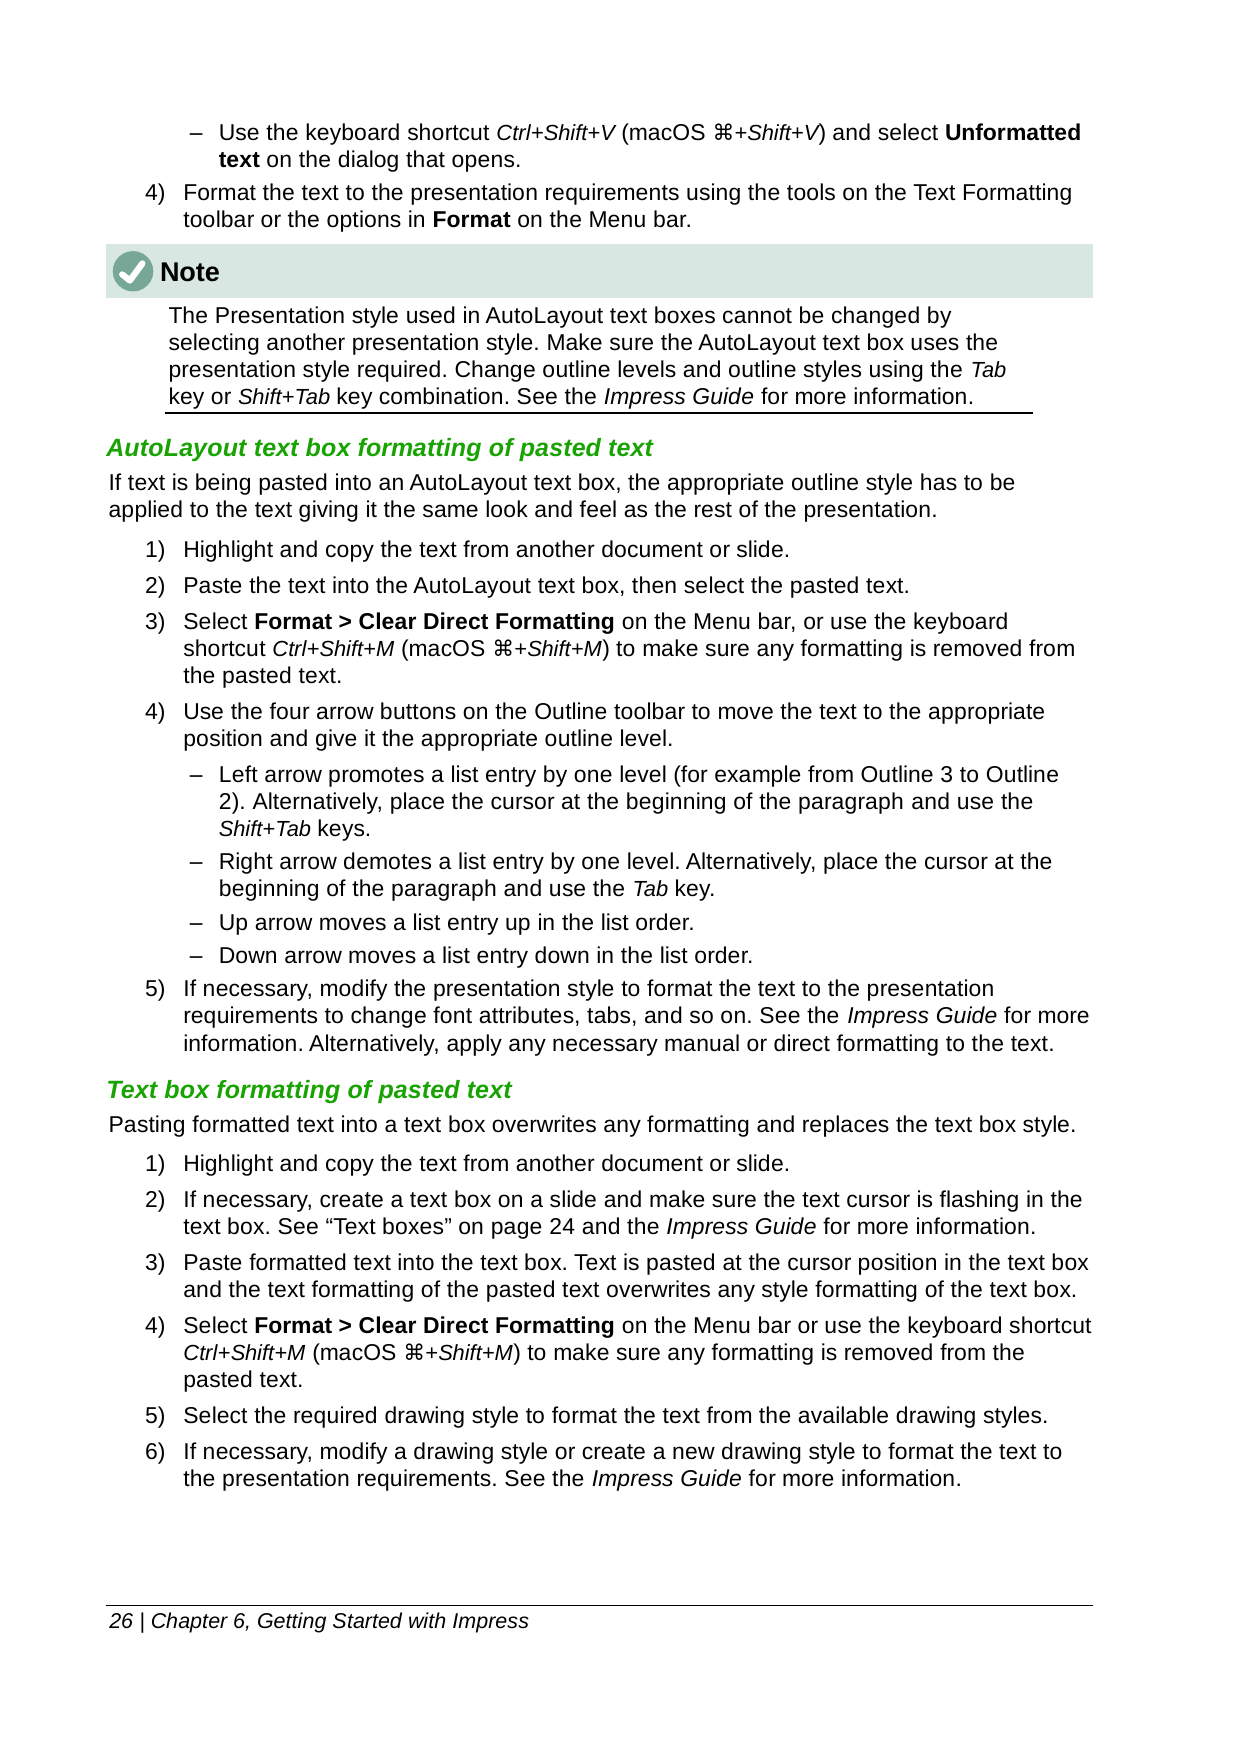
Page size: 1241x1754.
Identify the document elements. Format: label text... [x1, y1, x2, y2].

list Left arrow promotes a list entry by one level (for example from Outline 3 to Outline 2). Alternatively, place the cursor at the beginning of the paragraph and use the Shift+Tab keys. [189, 760, 1093, 841]
text Pasting formatted text into a text box overwrites any formatting and replaces the text box style. [108, 1110, 1093, 1137]
text The Presentation style used in AutoLayout text boxes cannot be changed by selecting another presentation style. Make sure the AutoLayout text box uses the presentation style required. Change outline levels and outline styles using the Tab key or Shift+Tab key combination. See the Impress Guide for more information. [165, 298, 1033, 412]
list If necessary, modify a drawing style or create a new drawing style to format the text to the presentation requirements. See the Impress Guide for more information. [165, 1438, 1093, 1492]
list If necessary, modify the presentation style to format the text to the presentation requirements to change font attributes, tabs, and so on. See the Impress Guide for more information. Alternatively, apply any necessary manual or direct formatting to the text. [165, 975, 1093, 1056]
subtitle Note [106, 244, 1093, 298]
list Up arrow moves a list entry up in the list order. [189, 908, 1093, 935]
list Use the four arrow buttons on the Outline toolbar to move the text to the appropriate position and give it the appropriate outline level. [165, 697, 1093, 751]
list Right arrow demotes a list entry by one level. Alternatively, place the cursor at the beginning of the paragraph and use the Tab key. [189, 848, 1093, 902]
list Down arrow moves a list entry down in the list order. [189, 941, 1093, 968]
list Select the required drawing style to format the text from the available drawing styles. [165, 1402, 1093, 1429]
list Select Format > Clear Direct Formatting on the Menu bar or use the keyboard shortcut Ctrl+Shift+M (macOS ⌘+Shift+M) to make sure any formatting is removed from the pasted text. [165, 1312, 1093, 1393]
list Highlight and copy the text from another document or slide. [165, 1149, 1093, 1177]
list Highlight and copy the text from another document or slide. [165, 535, 1093, 562]
list Paste formatted text into the text box. Text is pasted at the cursor position in the text box and the text formatting of the pasted text overwrites any style formatting of the text box. [165, 1248, 1093, 1303]
list Format the text to the presentation requirements using the tools on the Text Formatting toolbar or the options in Format on the Menu bar. [165, 178, 1093, 233]
list Select Format > Clear Direct Formatting on the Menu bar, or use the keyboard shortcut Ctrl+Shift+M (macOS ⌘+Shift+M) to make sure any formatting is removed from the pasted text. [165, 607, 1093, 688]
text If text is being pasted into an AutoLayout text box, the appropriate outline style has to be applied to the text giving it the same look and feel as the rest of the presentation. [108, 468, 1093, 523]
list Paste the text into the AutoLayout text box, then select the pasted text. [165, 571, 1093, 598]
list If necessary, create a text box on a slide and make sure the text cursor is flashing in the text box. See “Text boxes” on page 23 and the Impress Guide for more information. [165, 1186, 1093, 1240]
subtitle Text box formatting of pasted text [106, 1075, 1093, 1104]
list Use the keyboard shortcut Ctrl+Shift+V (macOS ⌘+Shift+V) and select Unformatted text on the dialog that opens. [189, 118, 1093, 172]
subtitle AutoLayout text box formatting of pasted text [106, 433, 1093, 462]
